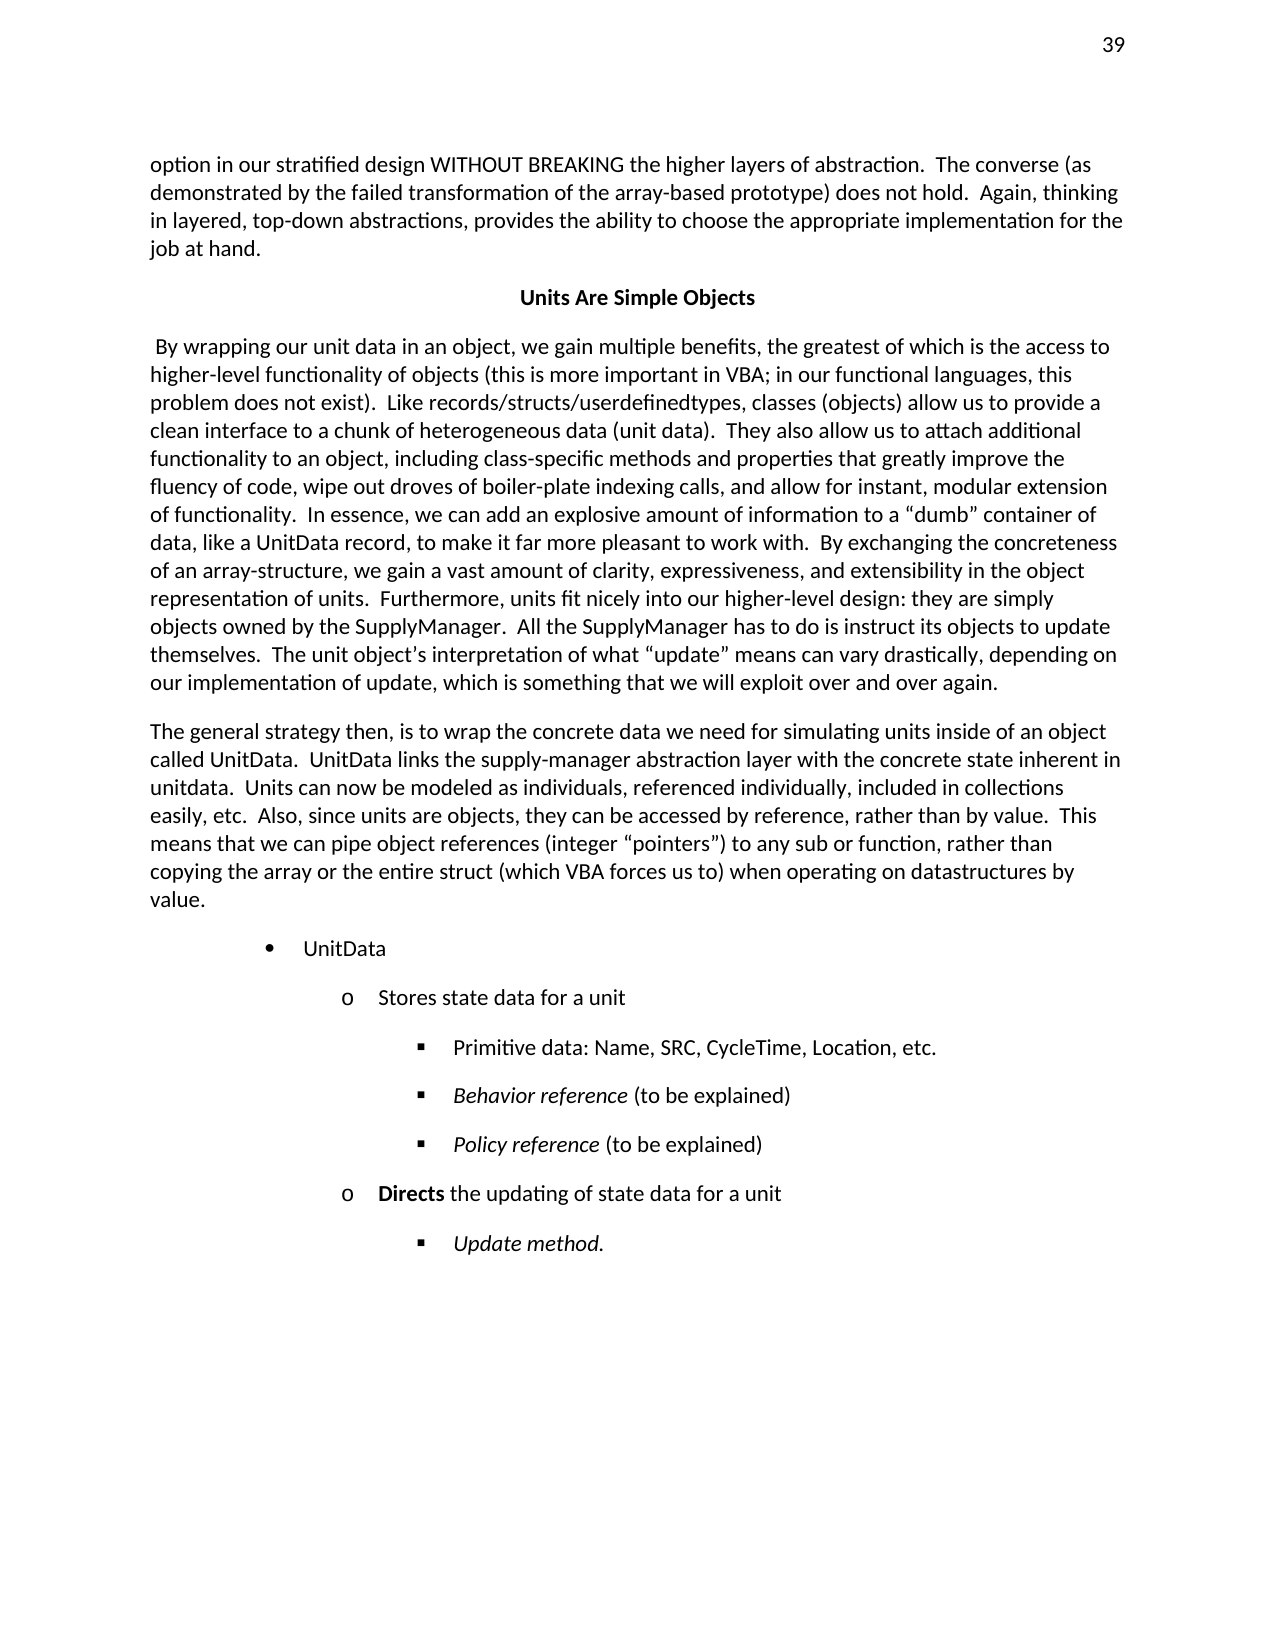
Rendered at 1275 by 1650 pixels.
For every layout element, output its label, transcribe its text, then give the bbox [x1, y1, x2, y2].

list Behavior reference (to be explained) [416, 1082, 1125, 1109]
list Directs the updating of state data for a unit [341, 1179, 1125, 1208]
list Policy reference (to be explained) [416, 1130, 1125, 1158]
list Update method. [416, 1229, 1125, 1257]
text By wrapping our unit data in an object, we gain multiple benefits, the greatest of which is the access to higher-level functionality of objects (this is more important in VBA; in our functional languages, this problem does not exist). Like records/structs/userdefinedtypes, classes (objects) allow us to provide a clean interface to a chunk of heterogeneous data (unit data). They also allow us to attach additional functionality to an object, including class-specific methods and properties that greatly improve the fluency of code, wipe out droves of boiler-plate indexing calls, and allow for instant, modular extension of functionality. In essence, we can add an explosive amount of information to a “dumb” container of data, like a UnitData record, to make it far more pleasant to work with. By exchanging the concreteness of an array-structure, we gain a vast amount of clarity, expressiveness, and extensibility in the object representation of units. Furthermore, units fit nicely into our higher-level design: they are simply objects owned by the SupplyManager. All the SupplyManager has to do is instruct its objects to update themselves. The unit object’s interpretation of what “update” means can vary drastically, depending on our implementation of update, which is something that we will exploit over and over again. [150, 332, 1125, 696]
text option in our stratified design WITHOUT BREAKING the higher layers of abstraction. The converse (as demonstrated by the failed transformation of the array-based prototype) does not hold. Again, thinking in layered, top-down abstractions, provides the ability to choose the appropriate implementation for the job at hand. [150, 150, 1125, 262]
text Units Are Simple Objects [150, 283, 1125, 311]
list Stores state data for a unit [341, 983, 1125, 1012]
list UnitData [266, 934, 1125, 962]
text The general strategy then, is to wrap the concrete data we need for simulating units inside of an object called UnitData. UnitData links the supply-manager abstraction layer with the concrete state inherent in unitdata. Units can now be modeled as individuals, referenced individually, included in collections easily, etc. Also, since units are objects, they can be accessed by reference, rather than by value. This means that we can pipe object references (integer “pointers”) to any sub or function, rather than copying the array or the entire struct (which VBA forces us to) when operating on datastructures by value. [150, 717, 1125, 913]
list Primitive data: Name, SRC, CycleTime, Location, etc. [416, 1033, 1125, 1061]
